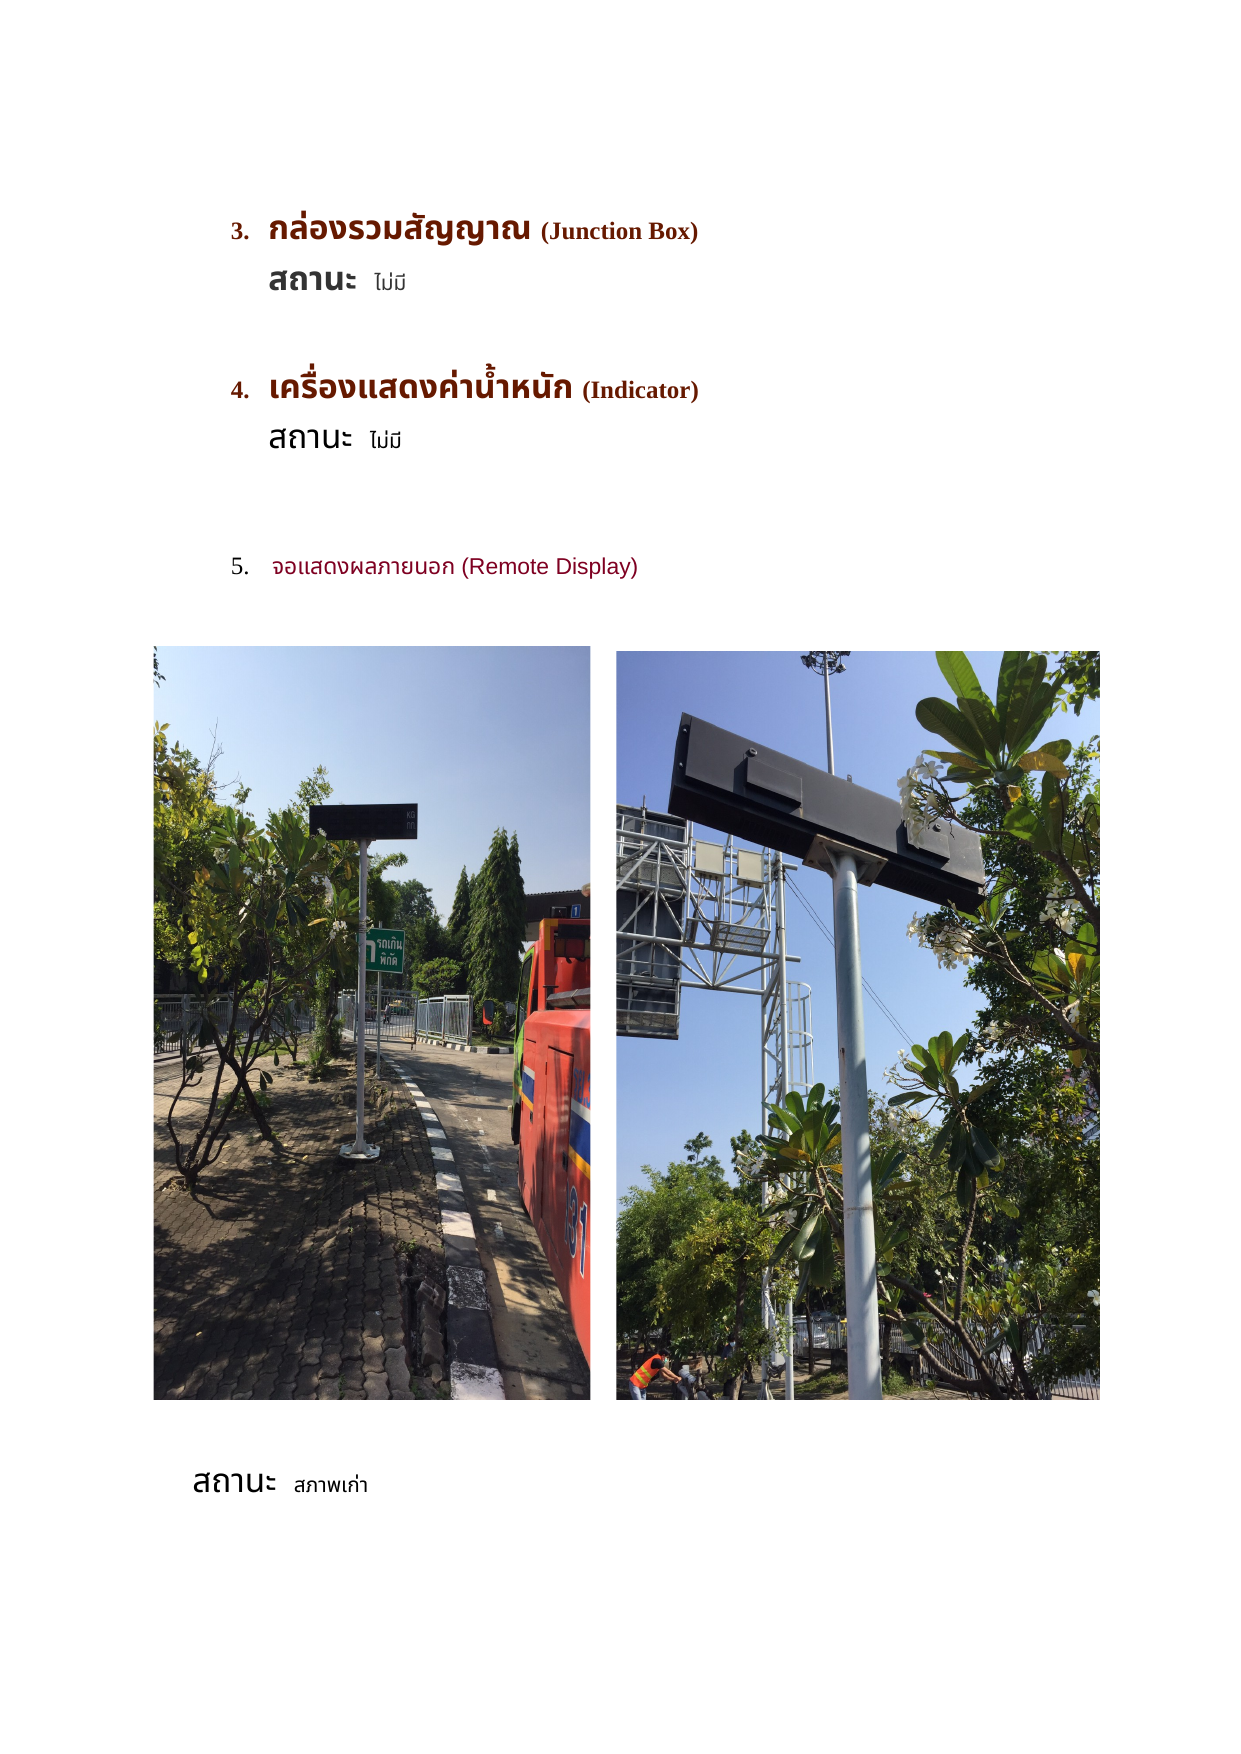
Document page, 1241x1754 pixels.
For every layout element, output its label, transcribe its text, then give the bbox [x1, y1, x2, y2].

list สถานะ ไม่มี [231, 255, 1122, 305]
picture [616, 651, 1100, 1400]
picture [153, 646, 591, 1400]
text สถานะ สภาพเก่า [118, 1457, 1122, 1508]
list จอแสดงผลภายนอก (Remote Display) [231, 550, 1122, 584]
list กล่องรวมสัญญาณ (Junction Box) [231, 204, 1122, 255]
list สถานะ ไม่มี [231, 413, 1122, 463]
list เครื่องแสดงค่าน้ำหนัก (Indicator) [231, 363, 1122, 413]
